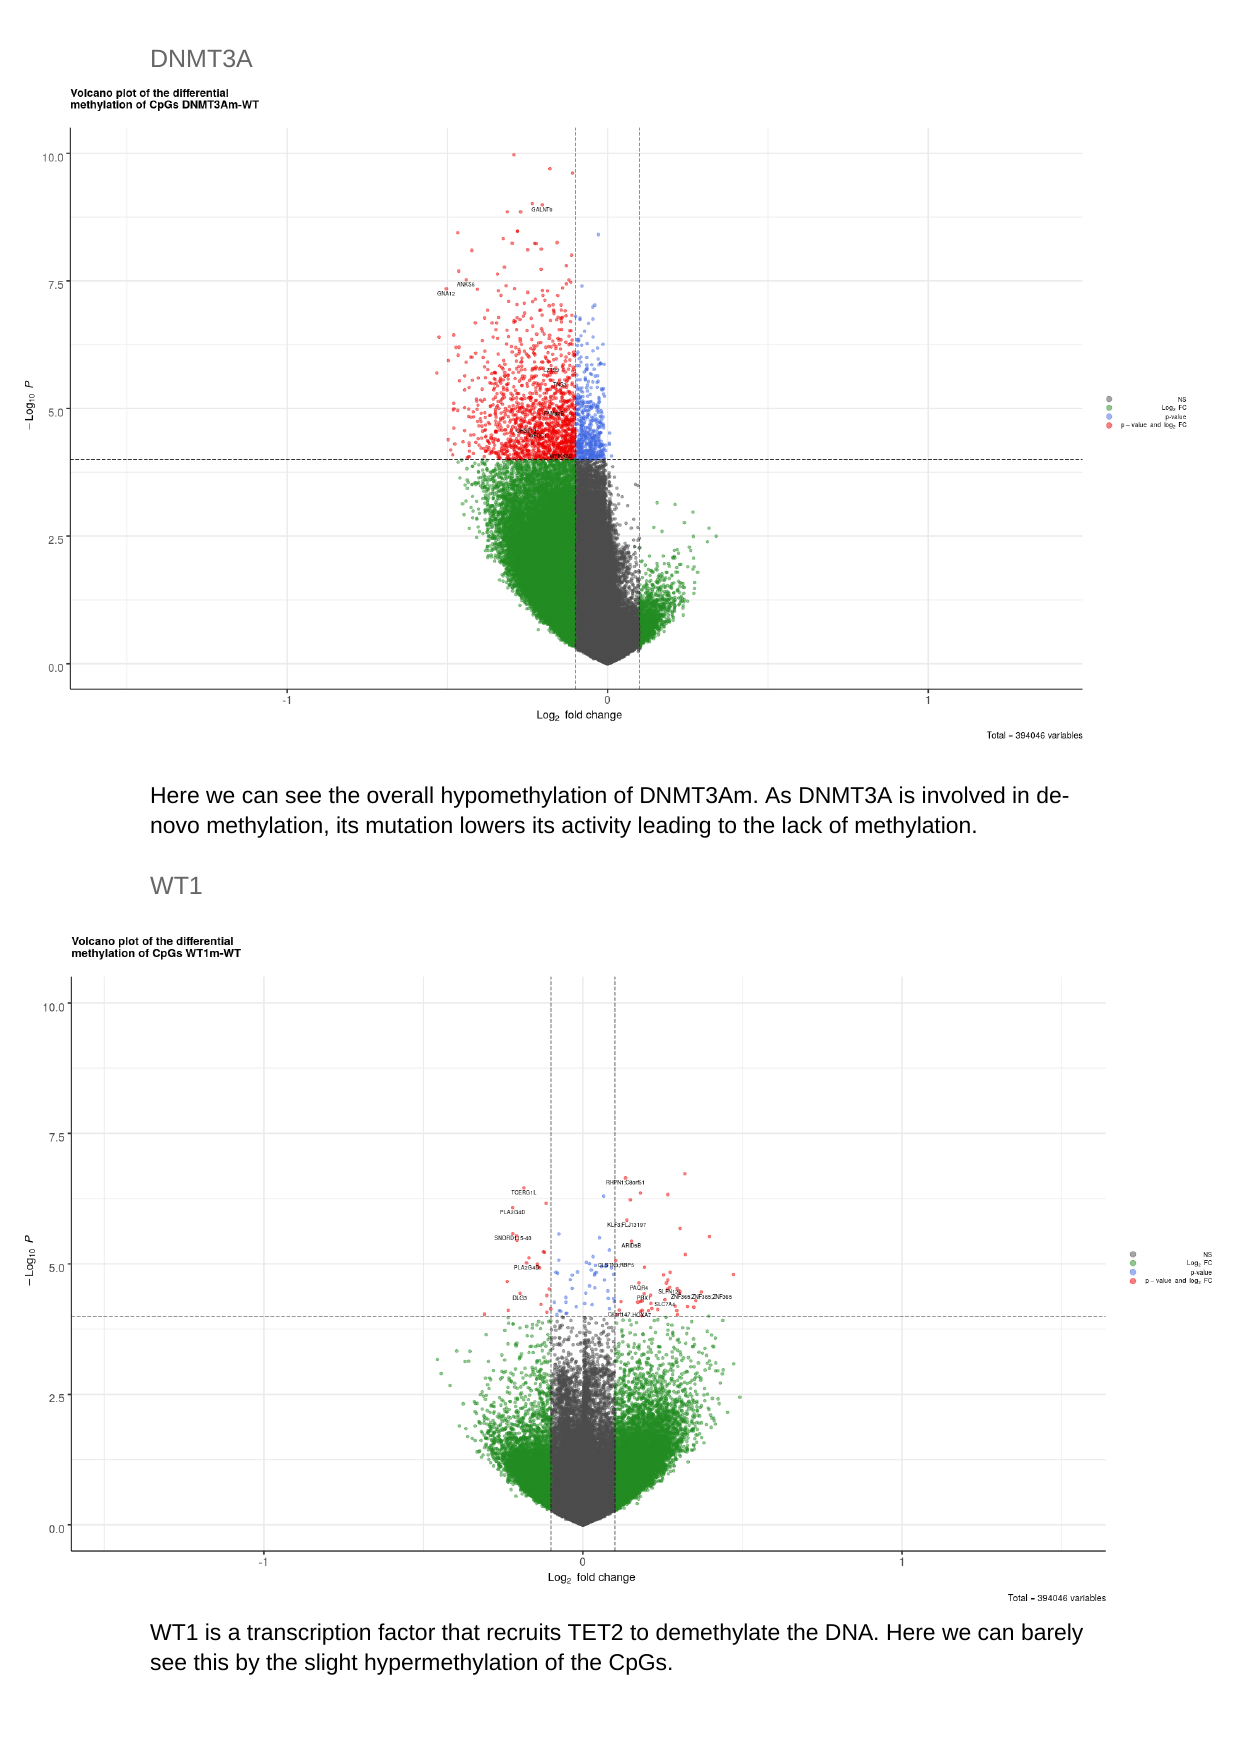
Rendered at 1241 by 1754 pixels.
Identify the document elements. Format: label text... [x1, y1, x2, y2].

picture [17, 81, 1201, 748]
picture [17, 929, 1227, 1611]
text WT1 is a transcription factor that recruits TET2 to demethylate the DNA. Here we can barely see this by the slight hypermethylation of the CpGs. [150, 1618, 1090, 1675]
subtitle WT1 [150, 871, 1090, 900]
subtitle DNMT3A [150, 44, 1090, 73]
text Here we can see the overall hypomethylation of DNMT3Am. As DNMT3A is involved in de-novo methylation, its mutation lowers its activity leading to the lack of methylation. [150, 782, 1090, 838]
